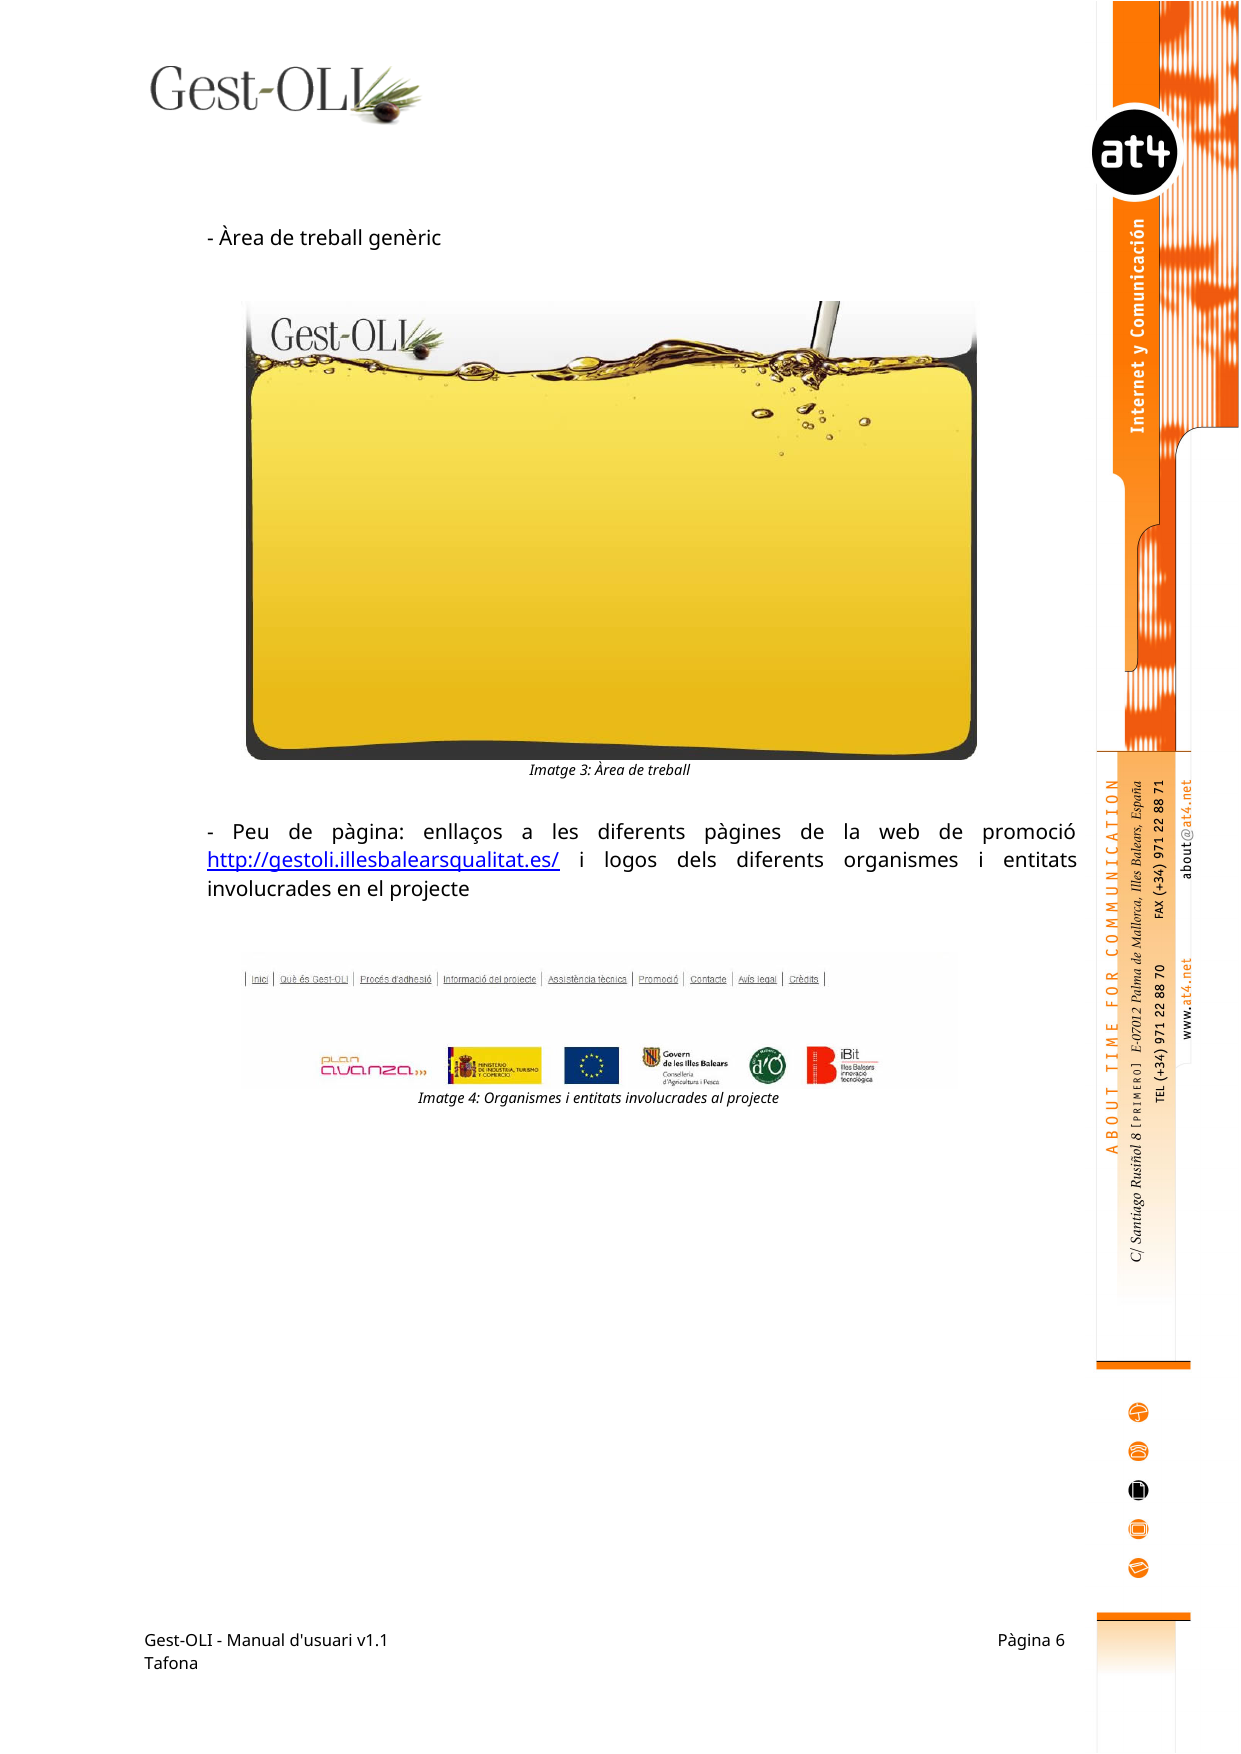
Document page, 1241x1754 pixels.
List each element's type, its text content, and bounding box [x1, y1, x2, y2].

text Imatge 3: Àrea de treball [241, 760, 980, 779]
list - Peu de pàgina: enllaços a les diferents pàgines de la web de promoció http://gestoli.illesbalearsqualitat.es/ i logos dels diferents organismes i entitats involucrades en el projecte [207, 817, 1078, 902]
picture [149, 66, 423, 126]
picture [1085, 1, 1239, 1753]
text Imatge 4: Organismes i entitats involucrades al projecte [241, 1089, 958, 1108]
list - Àrea de treball genèric [207, 223, 1078, 252]
picture [241, 301, 980, 760]
picture [241, 952, 958, 1089]
